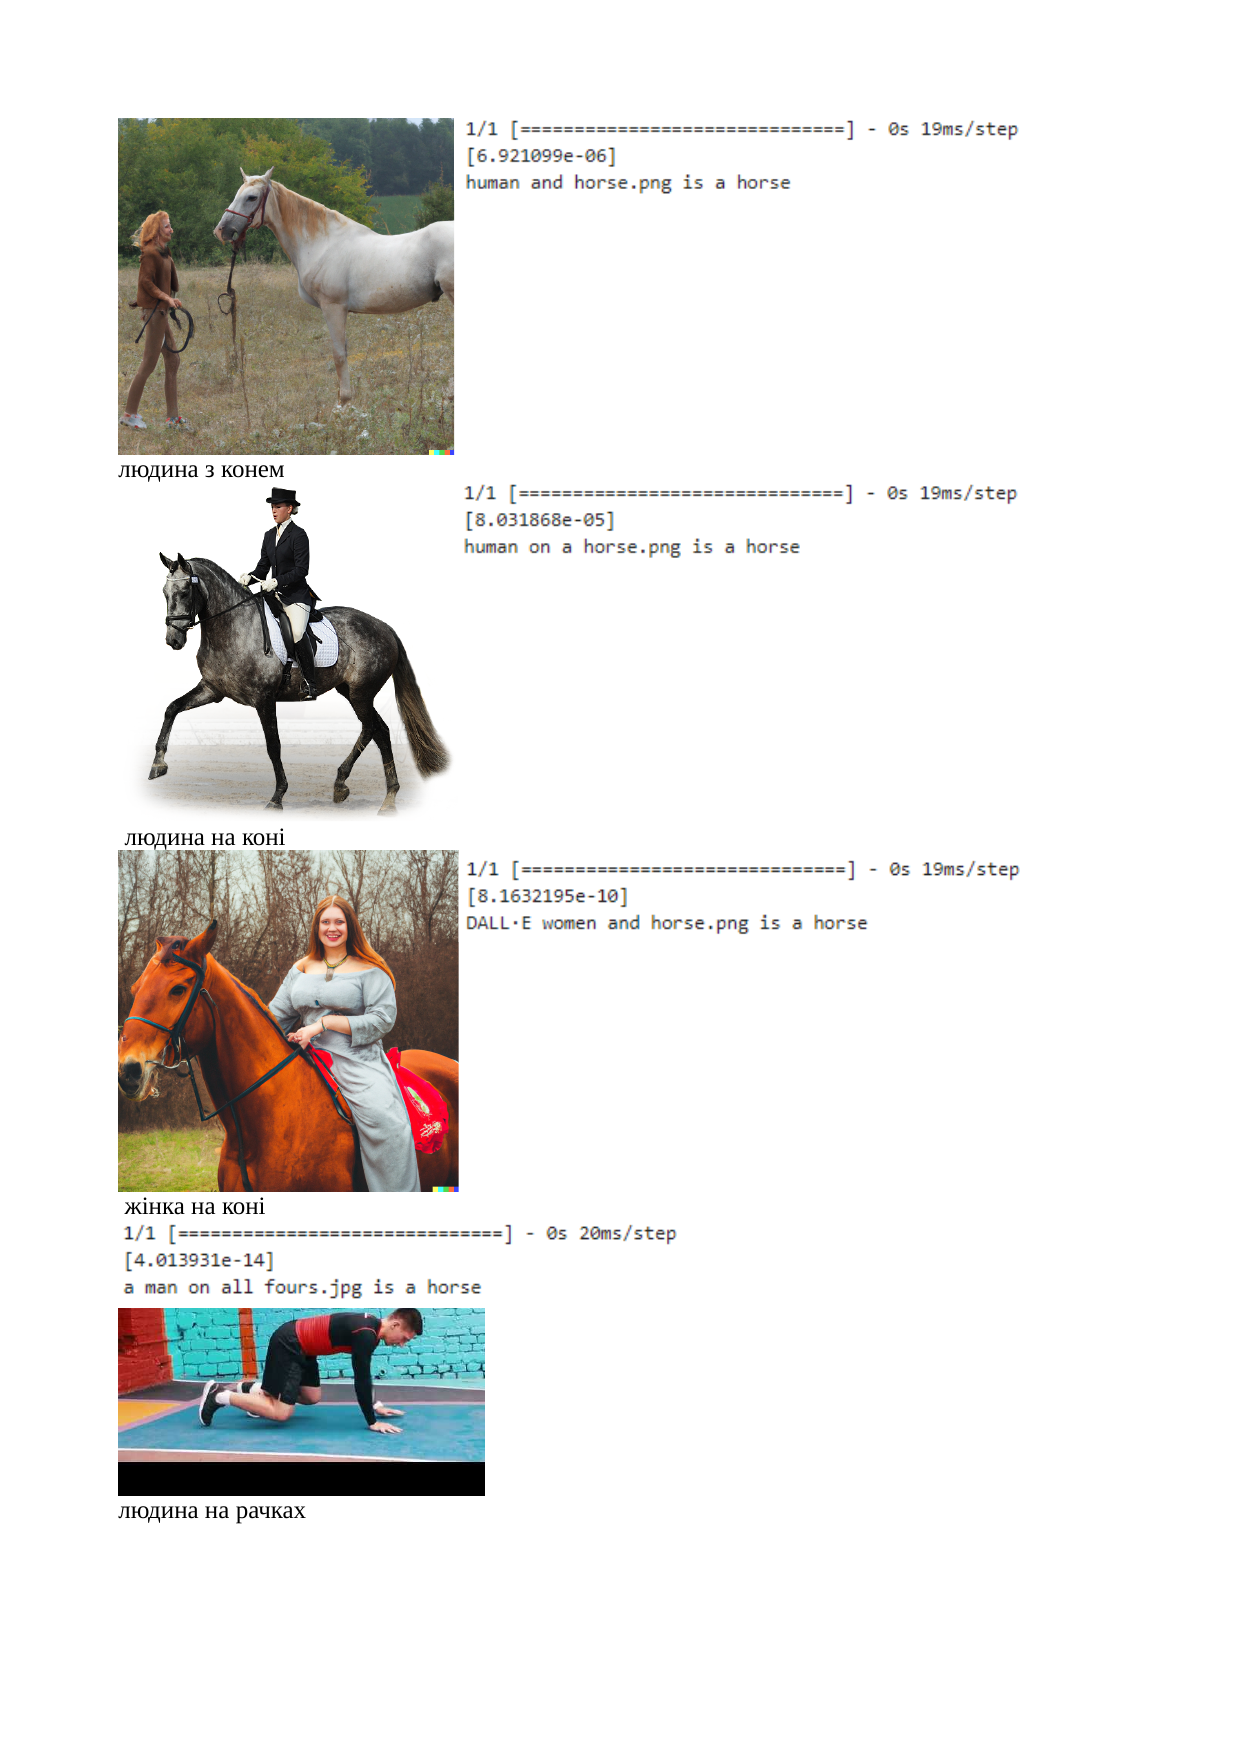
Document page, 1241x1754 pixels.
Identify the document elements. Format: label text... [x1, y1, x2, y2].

text людина на коні [118, 483, 1122, 851]
picture [118, 850, 1034, 1192]
text жінка на коні [118, 851, 1122, 1220]
picture [118, 482, 1027, 822]
picture [118, 1220, 690, 1496]
text людина на рачках [118, 1220, 1122, 1524]
text людина з конем [118, 118, 1122, 483]
picture [118, 118, 1028, 455]
